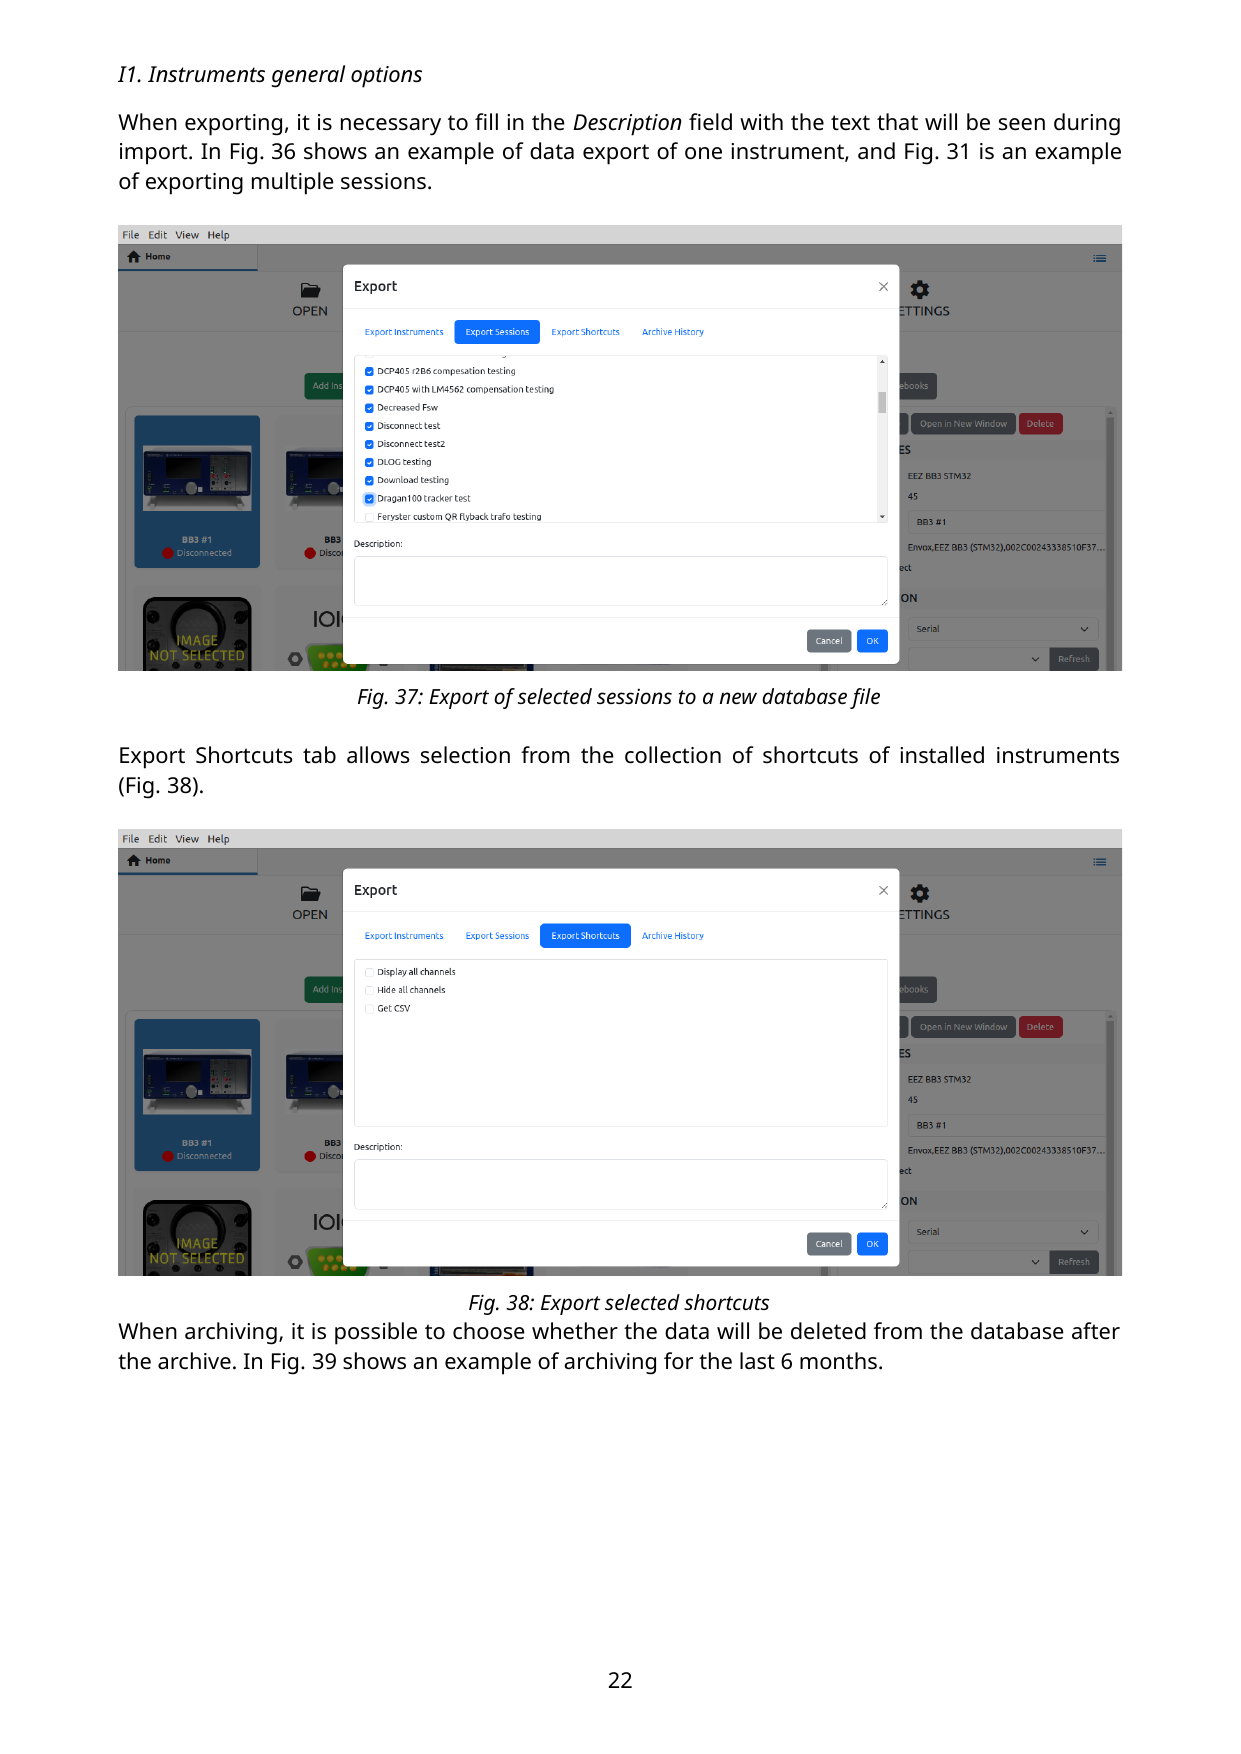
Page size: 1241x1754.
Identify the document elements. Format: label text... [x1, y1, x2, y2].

text When archiving, it is possible to choose whether the data will be deleted from the database after the archive. In Fig. 39 shows an example of archiving for the last 6 months. [118, 1316, 1122, 1376]
picture [118, 829, 1123, 1276]
text Export Shortcuts tab allows selection from the collection of shortcuts of installed instruments (Fig. 38). [118, 740, 1122, 800]
text When exporting, it is necessary to fill in the Description field with the text that will be seen during import. In Fig. 36 shows an example of data export of one instrument, and Fig. 31 is an example of exporting multiple sessions. [118, 107, 1122, 196]
picture [118, 225, 1123, 671]
text Fig. 37: Export of selected sessions to a new database file [118, 671, 1122, 710]
text Fig. 38: Export selected shortcuts [118, 1276, 1122, 1316]
